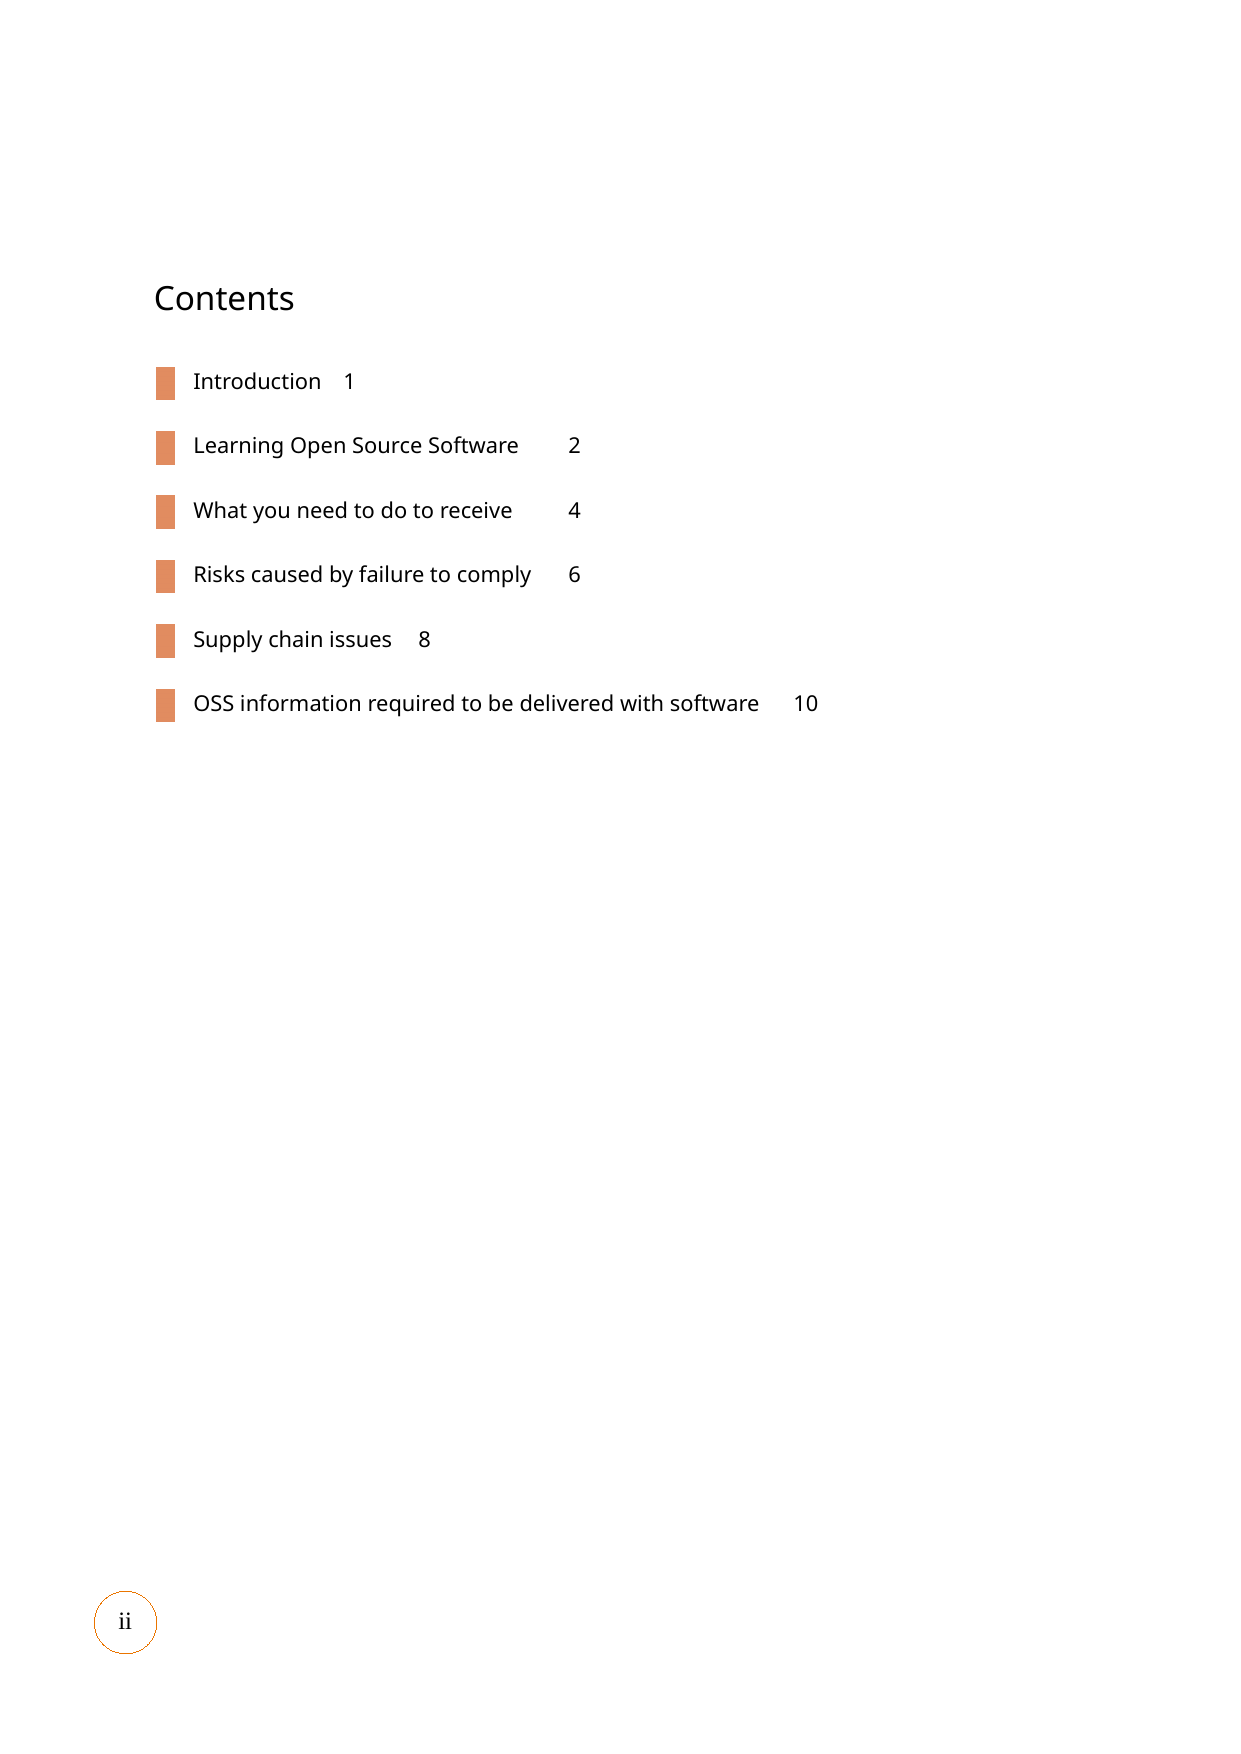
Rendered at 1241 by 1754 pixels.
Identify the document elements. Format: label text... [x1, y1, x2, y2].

picture [156, 431, 175, 465]
list Supply chain issues 8 [175, 624, 862, 658]
text Contents [153, 275, 862, 320]
list Risks caused by failure to comply 6 [156, 559, 862, 594]
list OSS information required to be delivered with software 10 [156, 688, 862, 723]
picture [156, 560, 175, 593]
picture [156, 689, 175, 722]
picture [156, 495, 175, 529]
list What you need to do to receive 4 [175, 495, 862, 529]
list Learning Open Source Software 2 [175, 431, 862, 465]
list Introduction 1 [156, 366, 862, 401]
picture [156, 367, 175, 400]
picture [156, 624, 175, 658]
